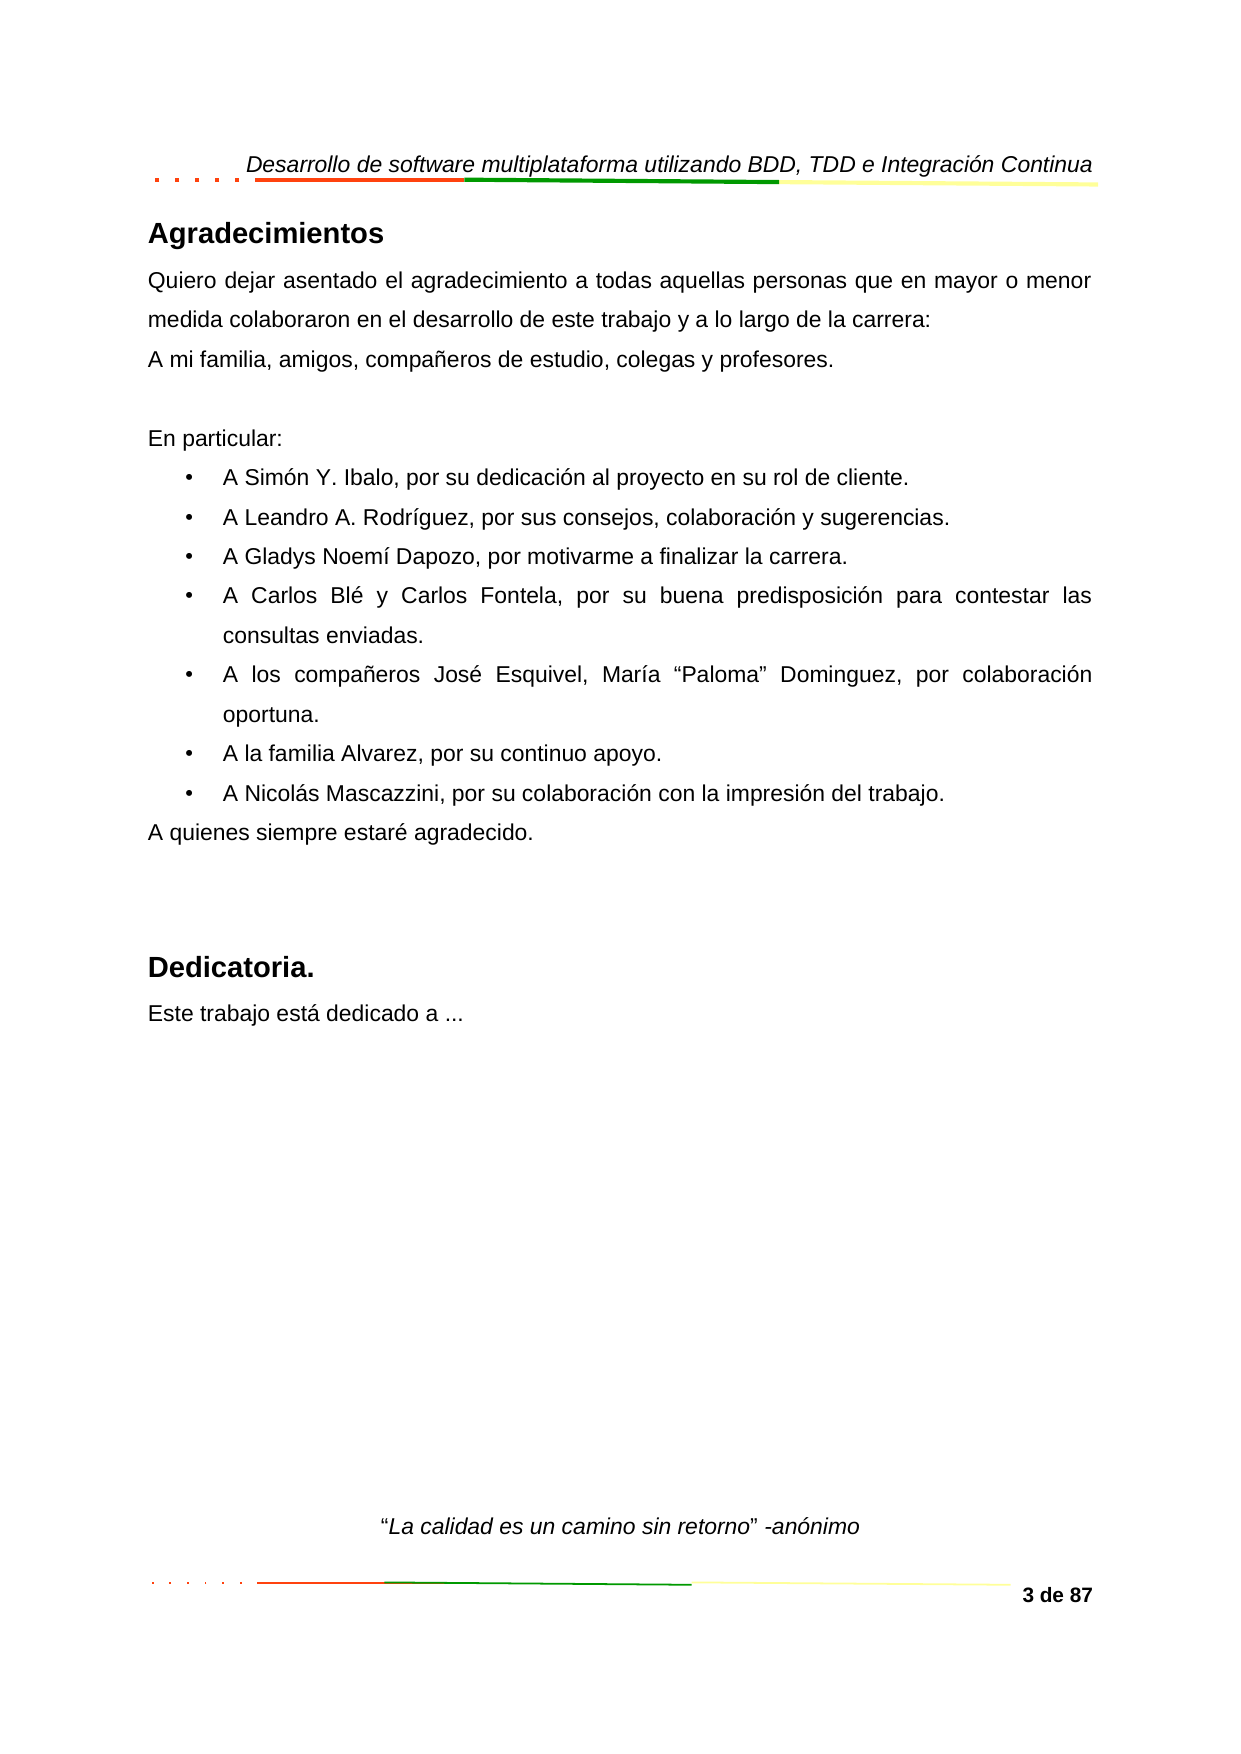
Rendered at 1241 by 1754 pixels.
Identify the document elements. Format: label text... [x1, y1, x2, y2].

text Quiero dejar asentado el agradecimiento a todas aquellas personas que en mayor o menor medida colaboraron en el desarrollo de este trabajo y a lo largo de la carrera: [148, 267, 1093, 332]
text “La calidad es un camino sin retorno” -anónimo [148, 1513, 1093, 1539]
text En particular: [148, 424, 1093, 451]
list A Simón Y. Ibalo, por su dedicación al proyecto en su rol de cliente. [185, 464, 1093, 490]
list A los compañeros José Esquivel, María “Paloma” Dominguez, por colaboración oportuna. [185, 661, 1093, 727]
list A Gladys Noemí Dapozo, por motivarme a finalizar la carrera. [185, 543, 1093, 569]
text Este trabajo está dedicado a ... [148, 1000, 1093, 1026]
text A quienes siempre estaré agradecido. [148, 819, 1093, 846]
text A mi familia, amigos, compañeros de estudio, colegas y profesores. [148, 346, 1093, 372]
list A la familia Alvarez, por su continuo apoyo. [185, 740, 1093, 767]
text Dedicatoria. [148, 949, 1093, 983]
list A Carlos Blé y Carlos Fontela, por su buena predisposición para contestar las consultas enviadas. [185, 582, 1093, 648]
list A Leandro A. Rodríguez, por sus consejos, colaboración y sugerencias. [185, 503, 1093, 530]
list A Nicolás Mascazzini, por su colaboración con la impresión del trabajo. [185, 780, 1093, 806]
text Agradecimientos [148, 216, 1093, 250]
